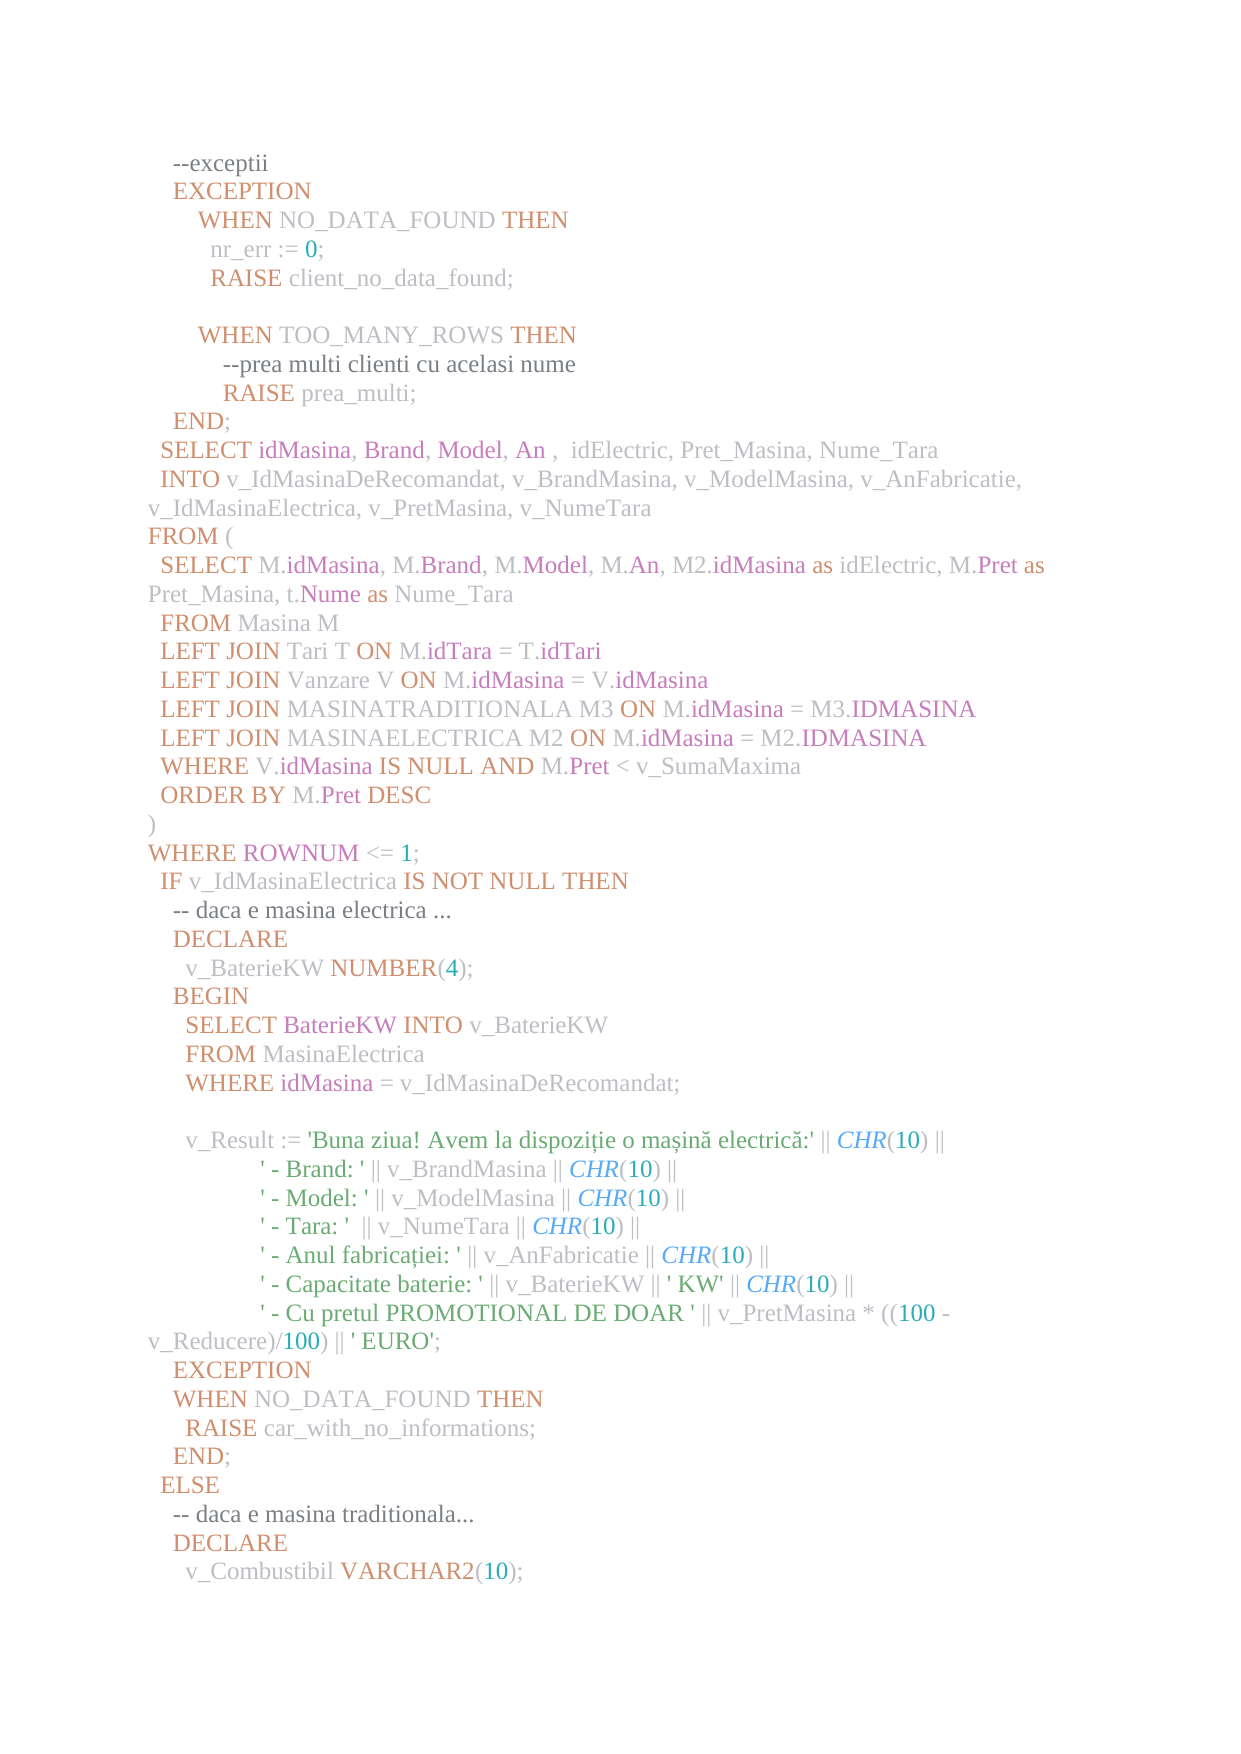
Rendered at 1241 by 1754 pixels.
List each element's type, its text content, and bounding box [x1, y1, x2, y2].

text --exceptii EXCEPTION WHEN NO_DATA_FOUND THEN nr_err := 0; RAISE client_no_data_found; WHEN TOO_MANY_ROWS THEN --prea multi clienti cu acelasi nume RAISE prea_multi; END; SELECT idMasina, Brand, Model, An , idElectric, Pret_Masina, Nume_Tara INTO v_IdMasinaDeRecomandat, v_BrandMasina, v_ModelMasina, v_AnFabricatie, v_IdMasinaElectrica, v_PretMasina, v_NumeTara FROM ( SELECT M.idMasina, M.Brand, M.Model, M.An, M2.idMasina as idElectric, M.Pret as Pret_Masina, t.Nume as Nume_Tara FROM Masina M LEFT JOIN Tari T ON M.idTara = T.idTari LEFT JOIN Vanzare V ON M.idMasina = V.idMasina LEFT JOIN MASINATRADITIONALA M3 ON M.idMasina = M3.IDMASINA LEFT JOIN MASINAELECTRICA M2 ON M.idMasina = M2.IDMASINA WHERE V.idMasina IS NULL AND M.Pret < v_SumaMaxima ORDER BY M.Pret DESC ) WHERE ROWNUM <= 1; IF v_IdMasinaElectrica IS NOT NULL THEN -- daca e masina electrica ... DECLARE v_BaterieKW NUMBER(4); BEGIN SELECT BaterieKW INTO v_BaterieKW FROM MasinaElectrica WHERE idMasina = v_IdMasinaDeRecomandat; v_Result := 'Buna ziua! Avem la dispoziție o mașină electrică:' || CHR(10) || ' - Brand: ' || v_BrandMasina || CHR(10) || ' - Model: ' || v_ModelMasina || CHR(10) || ' - Tara: ' || v_NumeTara || CHR(10) || ' - Anul fabricației: ' || v_AnFabricatie || CHR(10) || ' - Capacitate baterie: ' || v_BaterieKW || ' KW' || CHR(10) || ' - Cu pretul PROMOTIONAL DE DOAR ' || v_PretMasina * ((100 - v_Reducere)/100) || ' EURO'; EXCEPTION WHEN NO_DATA_FOUND THEN RAISE car_with_no_informations; END; ELSE -- daca e masina traditionala... DECLARE v_Combustibil VARCHAR2(10); [148, 148, 1093, 1585]
